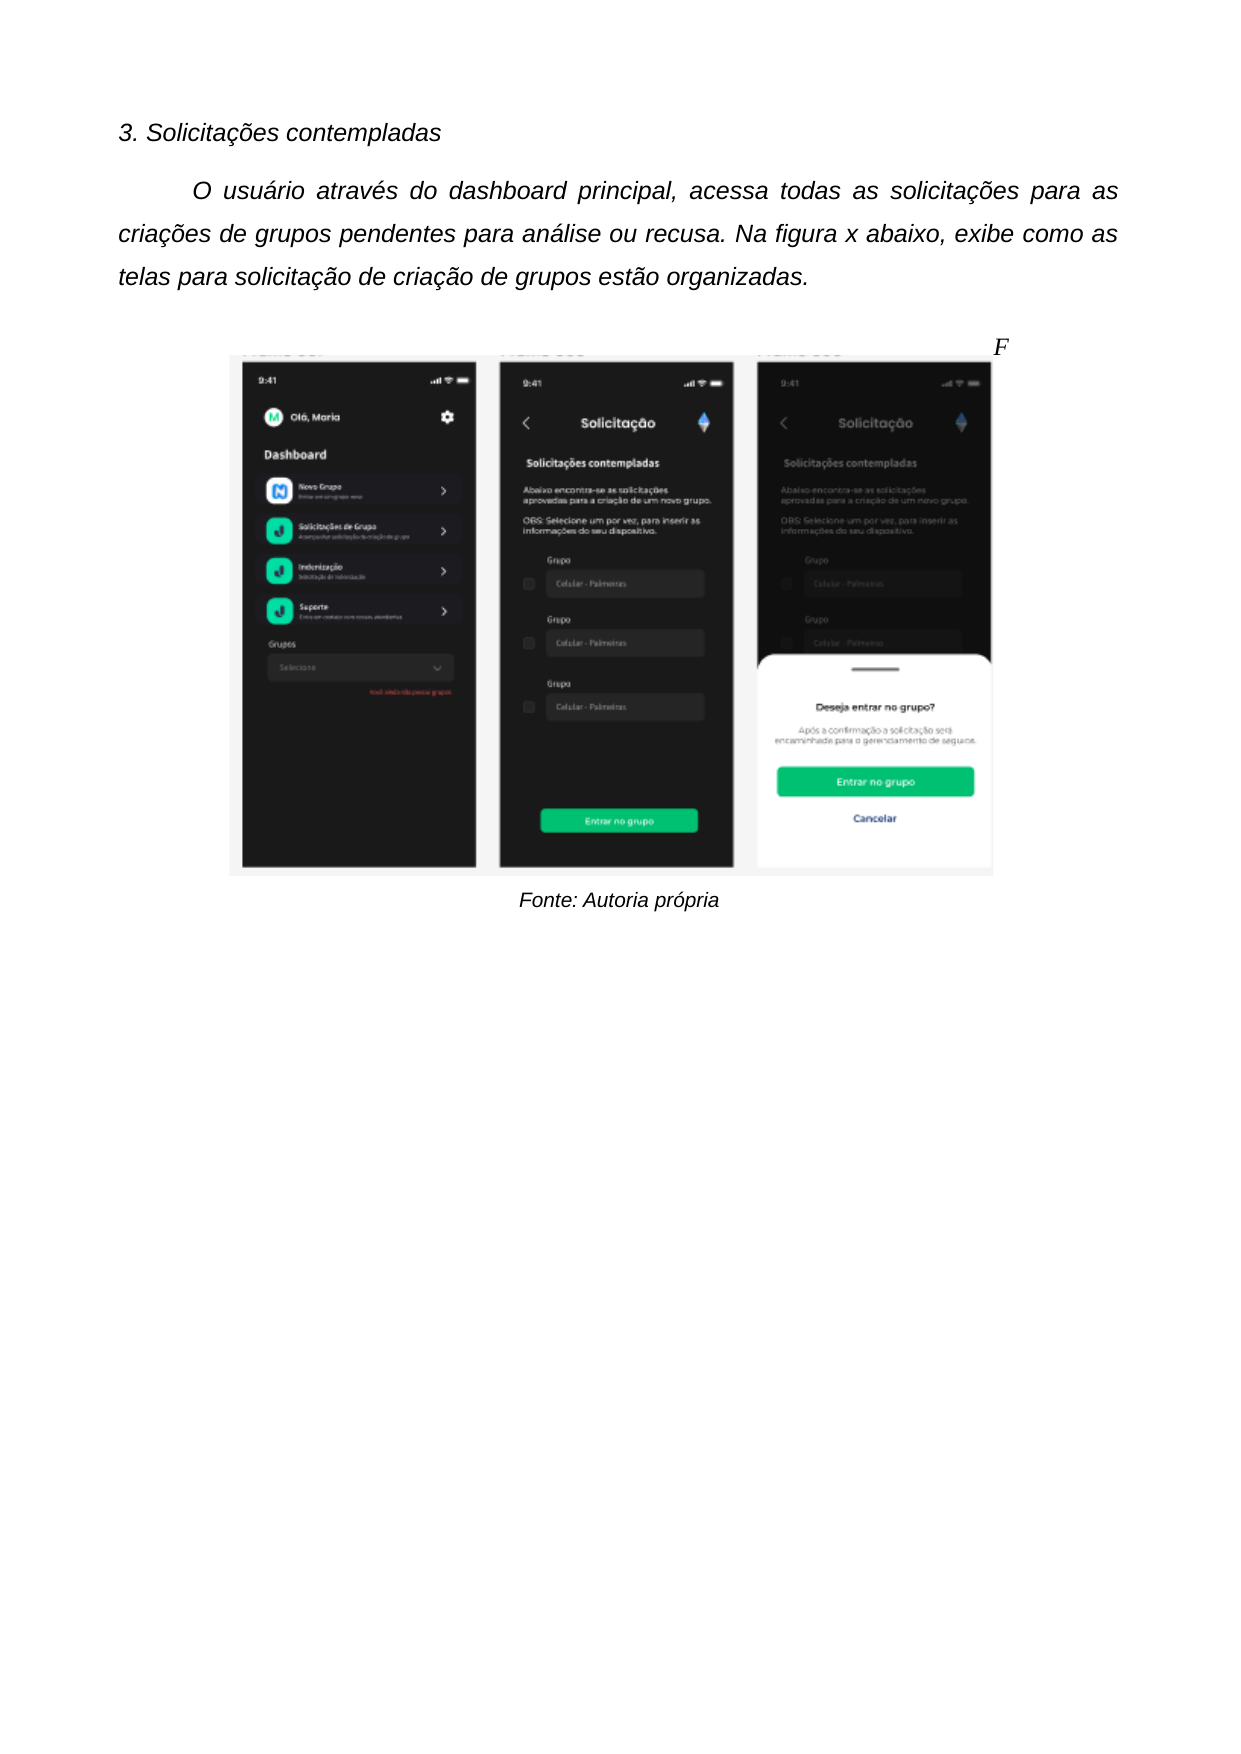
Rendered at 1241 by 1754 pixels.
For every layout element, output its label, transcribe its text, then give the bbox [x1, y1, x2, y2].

text 3. Solicitações contempladas [118, 118, 1122, 147]
text Fonte: Autoria própria [118, 320, 1122, 912]
text Figura 21: Solicitação de criação de grupo [226, 332, 1014, 876]
text O usuário através do dashboard principal, acessa todas as solicitações para as criações de grupos pendentes para análise ou recusa. Na figura x abaixo, exibe como as telas para solicitação de criação de grupos estão organizadas. [118, 176, 1122, 291]
